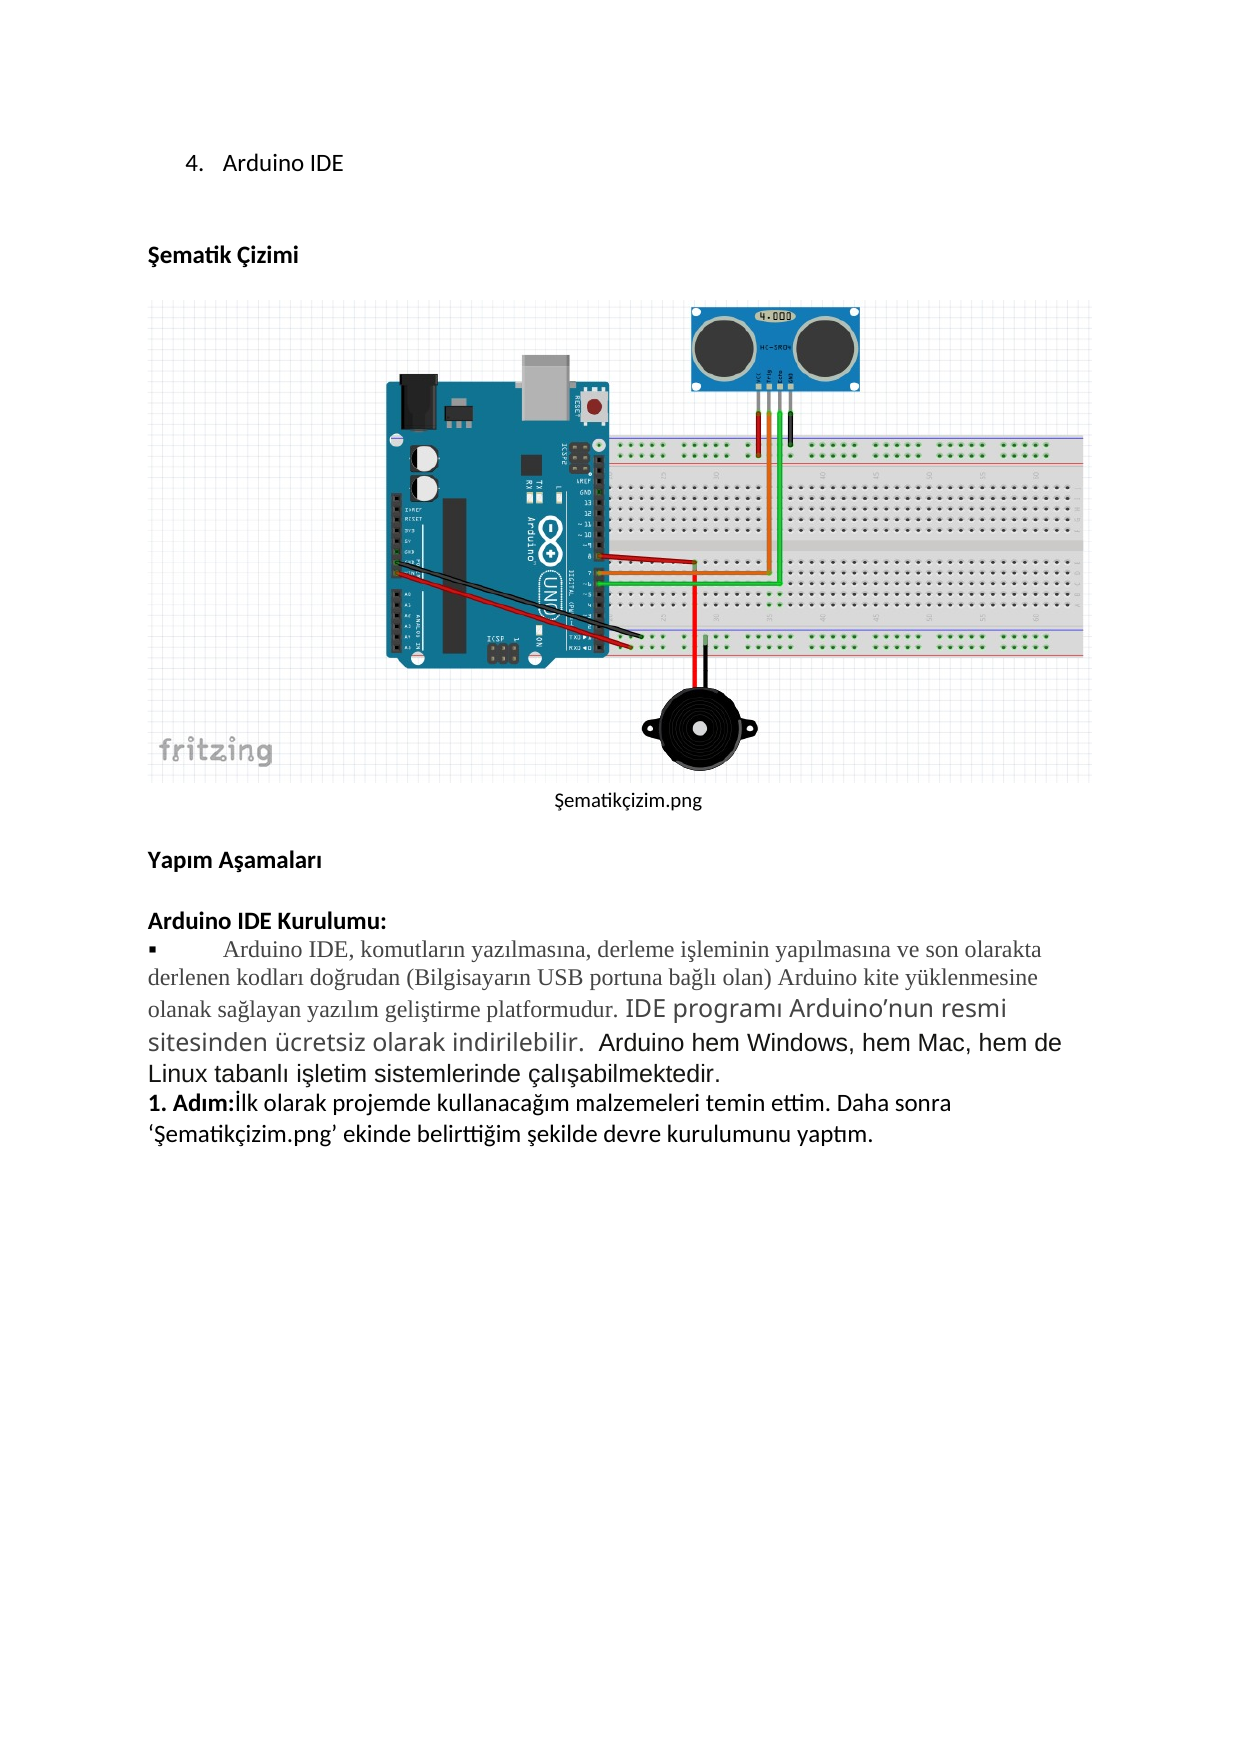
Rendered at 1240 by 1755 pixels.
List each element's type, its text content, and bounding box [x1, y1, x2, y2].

text 1. Adım:İlk olarak projemde kullanacağım malzemeleri temin ettim. Daha sonra ‘Şematikçizim.png’ ekinde belirttiğim şekilde devre kurulumunu yaptım. [148, 1088, 1092, 1149]
list Arduino IDE [185, 148, 1092, 178]
text Şematikçizim.png [148, 783, 1092, 813]
text Yapım Aşamaları [148, 844, 1092, 874]
text Arduino IDE Kurulumu: [148, 905, 1092, 936]
text Şematik Çizimi [148, 239, 1092, 270]
list Arduino IDE, komutların yazılmasına, derleme işleminin yapılmasına ve son olarakta derlenen kodları doğrudan (Bilgisayarın USB portuna bağlı olan) Arduino kite yüklenmesine olanak sağlayan yazılım geliştirme platformudur. IDE programı Arduino’nun resmi sitesinden ücretsiz olarak indirilebilir. Arduino hem Windows, hem Mac, hem de Linux tabanlı işletim sistemlerinde çalışabilmektedir. [148, 936, 1092, 1088]
